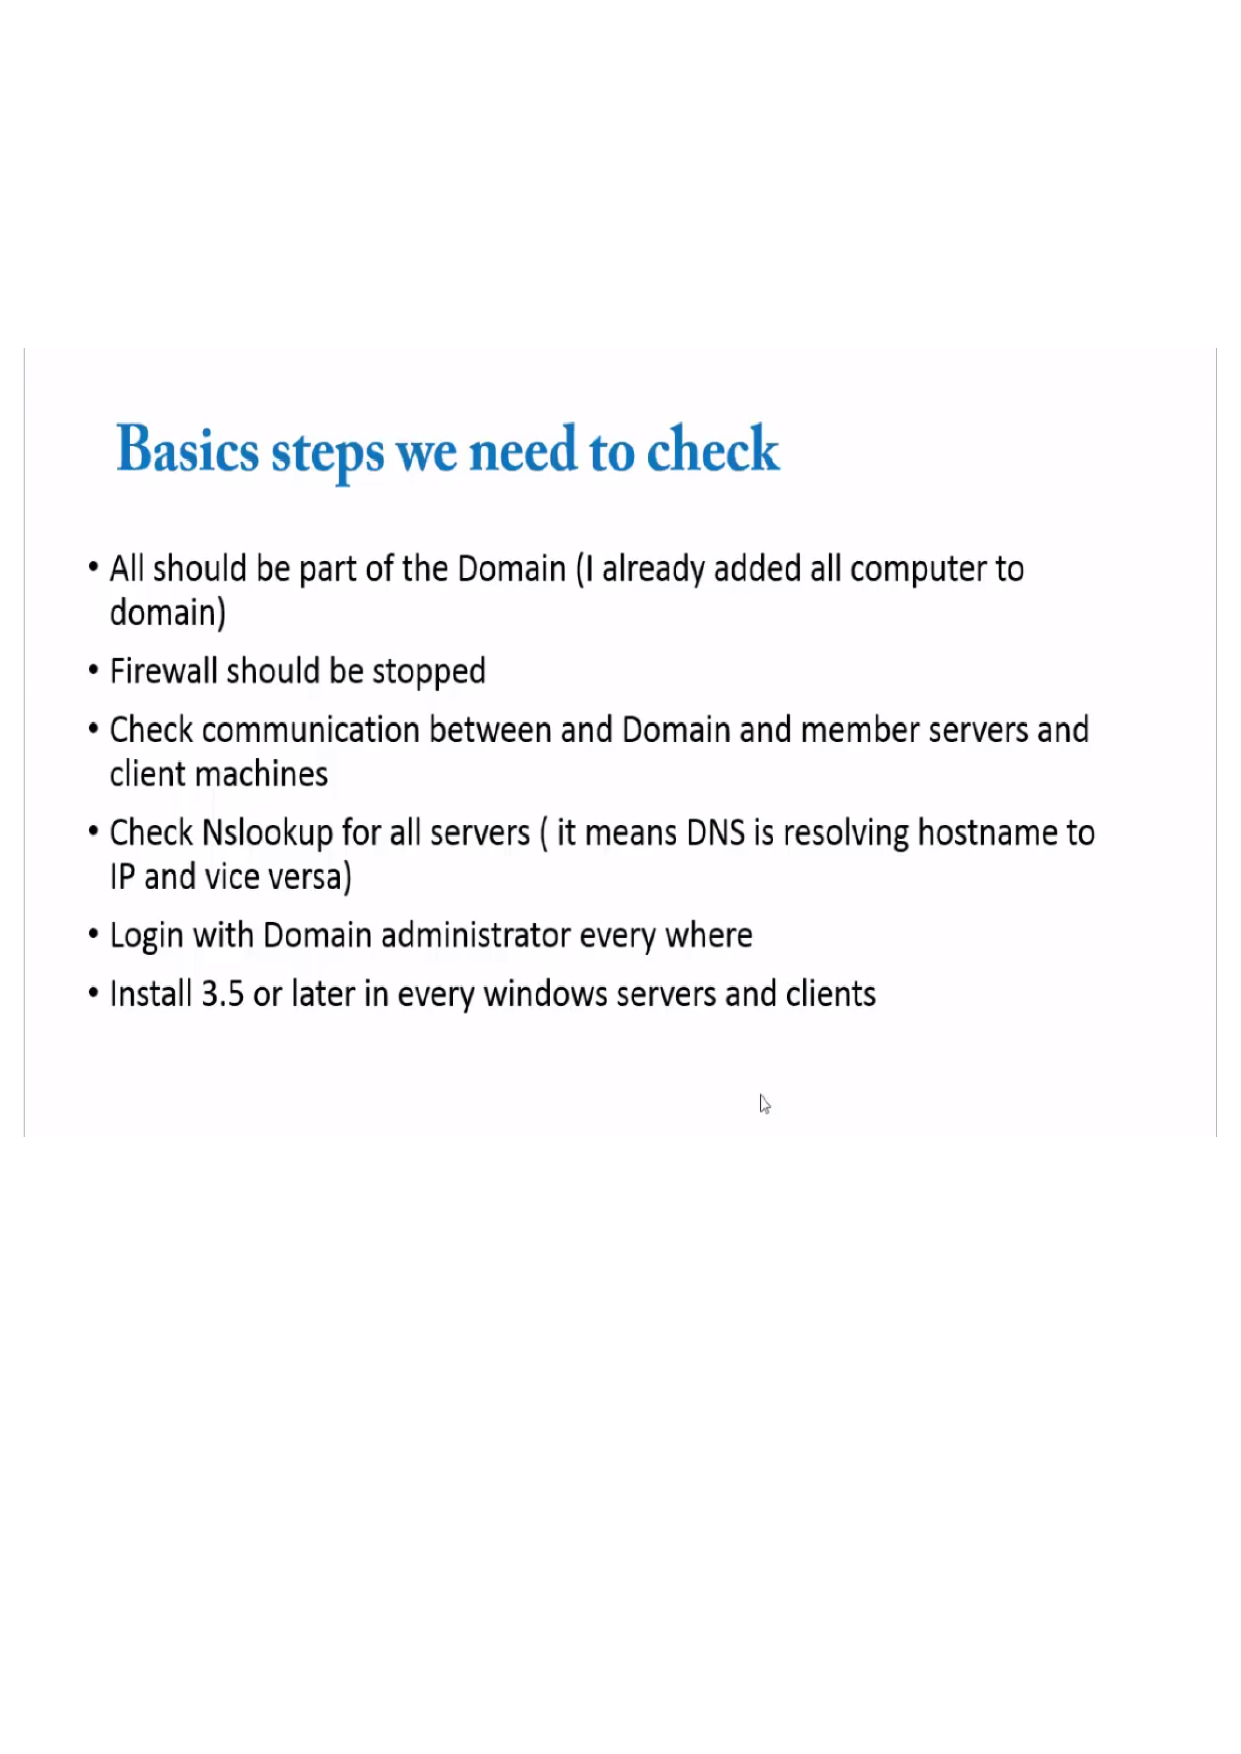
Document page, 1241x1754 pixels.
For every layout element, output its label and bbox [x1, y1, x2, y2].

picture [23, 348, 1217, 1137]
